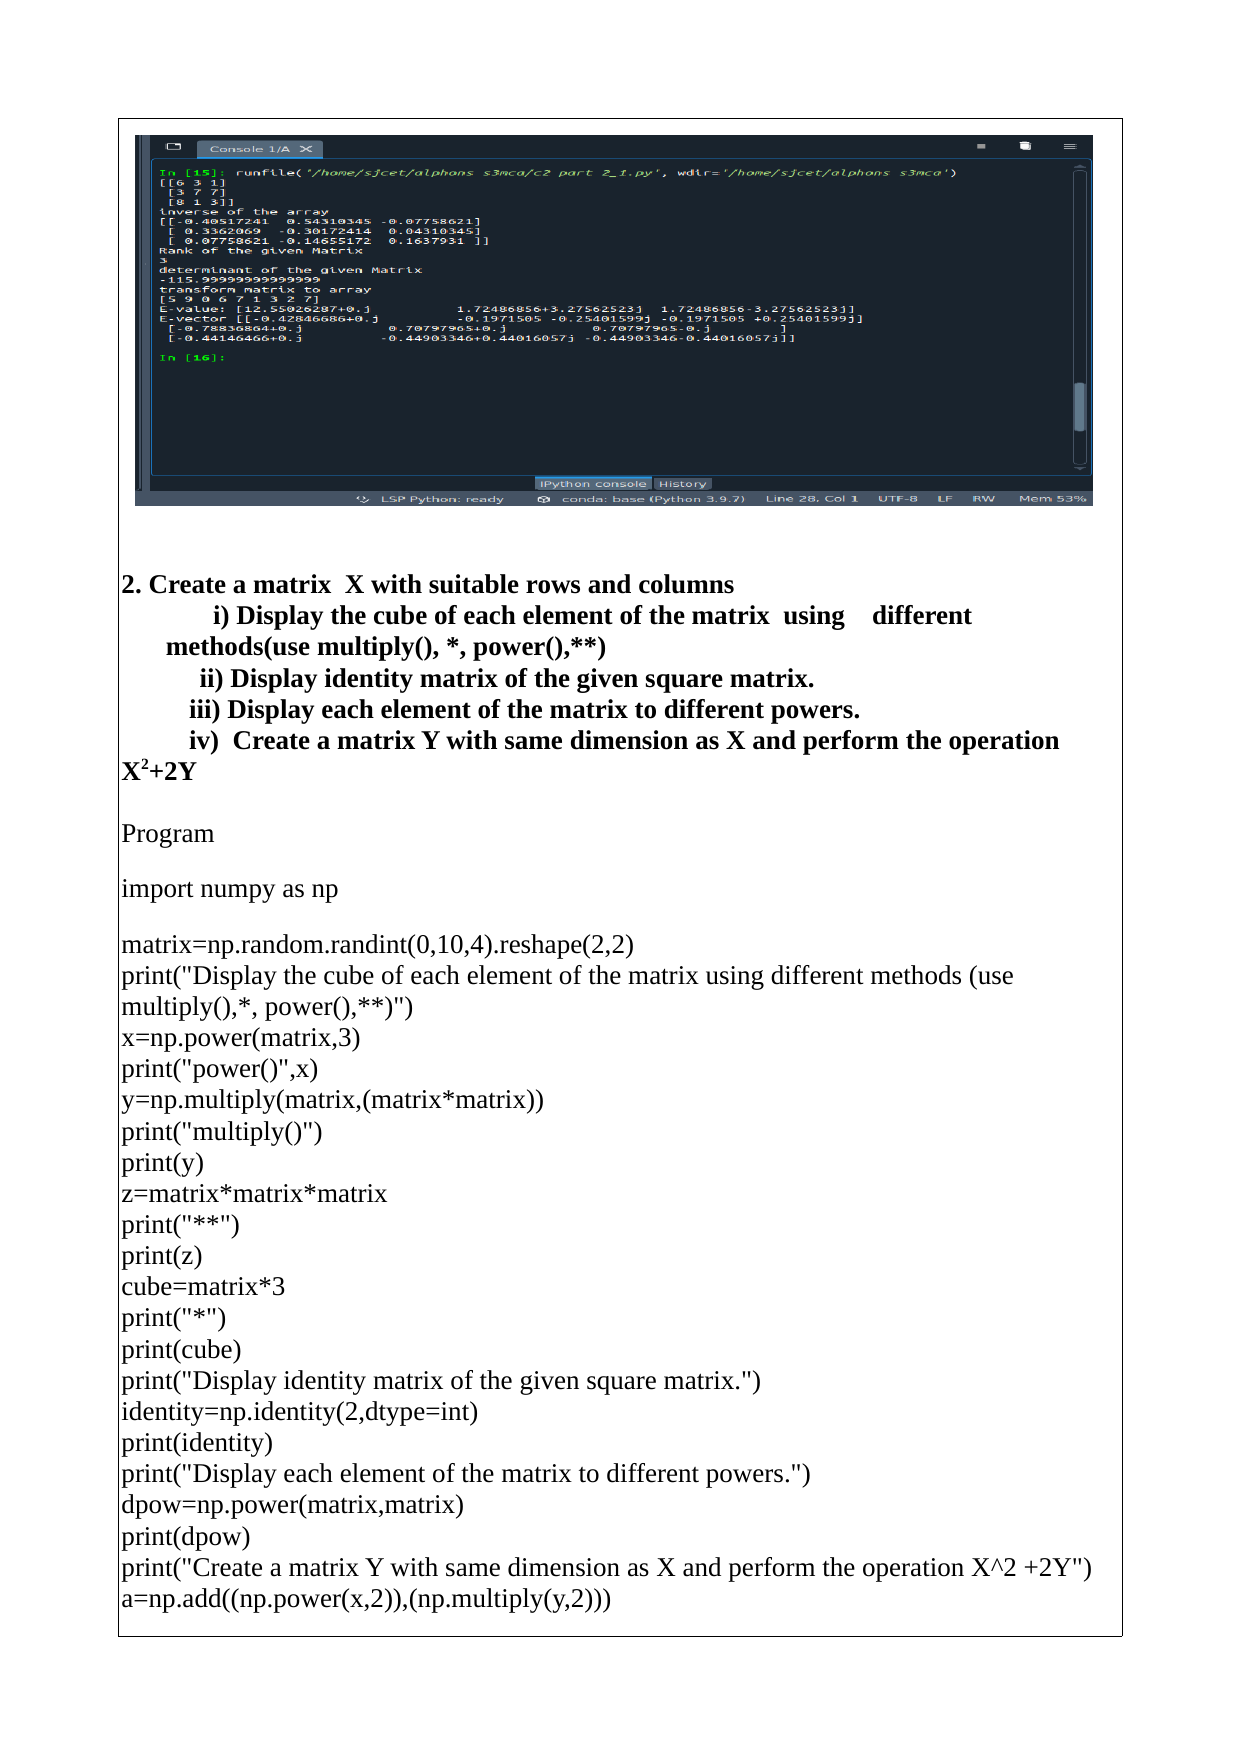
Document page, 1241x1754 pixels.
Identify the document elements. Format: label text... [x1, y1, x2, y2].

text dpow=np.power(matrix,matrix) [121, 1488, 1119, 1519]
text print("Display identity matrix of the given square matrix.") [121, 1364, 1119, 1395]
text z=matrix*matrix*matrix [121, 1177, 1119, 1208]
text iii) Display each element of the matrix to different powers. [121, 693, 1119, 724]
text print("Create a matrix Y with same dimension as X and perform the operation X^2 +2Y") [121, 1551, 1119, 1582]
text a=np.add((np.power(x,2)),(np.multiply(y,2))) [121, 1582, 1119, 1613]
text iv) Create a matrix Y with same dimension as X and perform the operation X2+2Y [121, 724, 1119, 786]
text print("**") [121, 1208, 1119, 1239]
text i) Display the cube of each element of the matrix using different methods(use multiply(), *, power(),**) [166, 599, 1119, 662]
text print(cube) [121, 1333, 1119, 1364]
text cube=matrix*3 [121, 1270, 1119, 1302]
text import numpy as np [121, 873, 1119, 904]
text y=np.multiply(matrix,(matrix*matrix)) [121, 1083, 1119, 1115]
text print(identity) [121, 1426, 1119, 1457]
text x=np.power(matrix,3) [121, 1021, 1119, 1052]
text Program [121, 817, 1119, 848]
text print("Display the cube of each element of the matrix using different methods (use multiply(),*, power(),**)") [121, 959, 1119, 1021]
text ii) Display identity matrix of the given square matrix. [166, 662, 1119, 693]
text print(z) [121, 1239, 1119, 1270]
text print(dpow) [121, 1519, 1119, 1551]
text print(y) [121, 1146, 1119, 1177]
text matrix=np.random.randint(0,10,4).reshape(2,2) [121, 928, 1119, 959]
text print("*") [121, 1302, 1119, 1333]
text print("multiply()") [121, 1115, 1119, 1146]
text 2. Create a matrix X with suitable rows and columns [121, 568, 1119, 599]
text identity=np.identity(2,dtype=int) [121, 1395, 1119, 1426]
text print("power()",x) [121, 1052, 1119, 1083]
text print("Display each element of the matrix to different powers.") [121, 1457, 1119, 1488]
